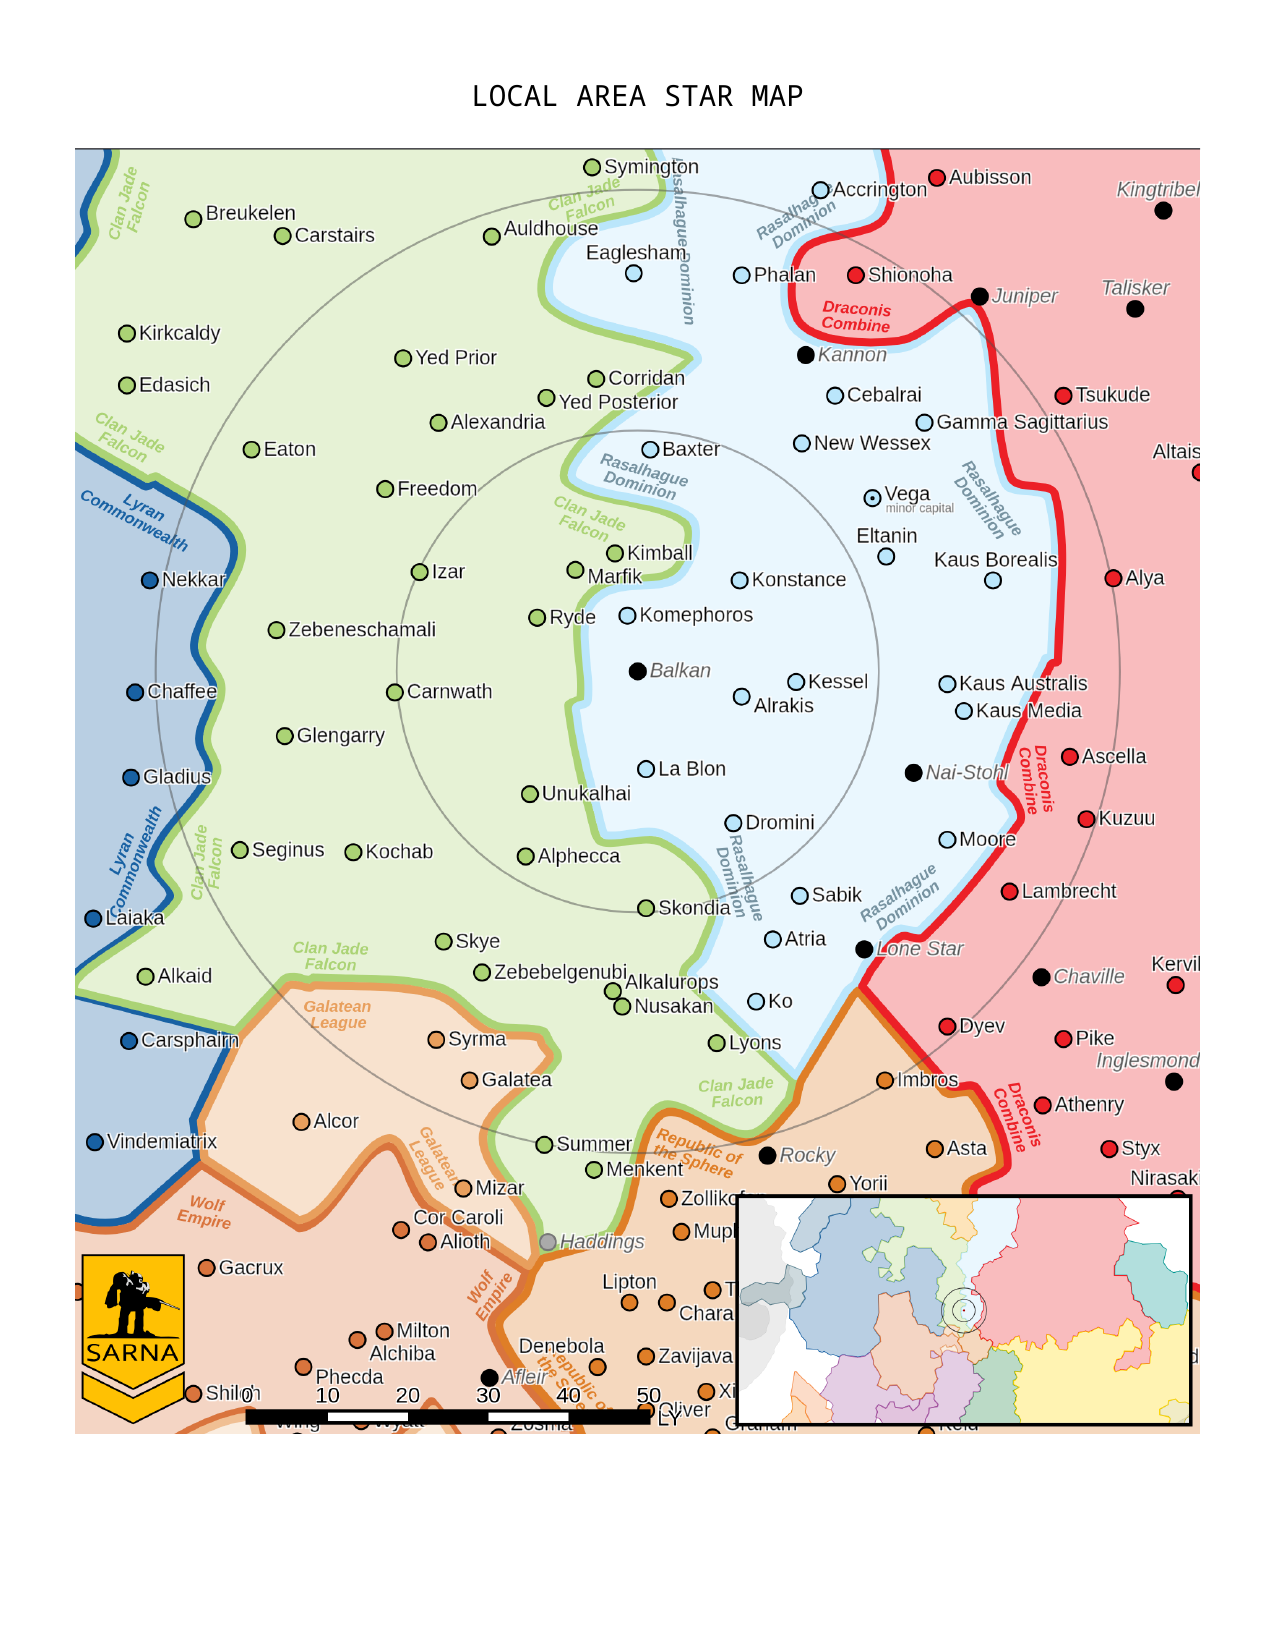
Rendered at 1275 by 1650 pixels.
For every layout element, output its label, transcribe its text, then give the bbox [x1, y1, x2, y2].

text LOCAL AREA STAR MAP [75, 75, 1200, 115]
picture [75, 148, 1200, 1435]
